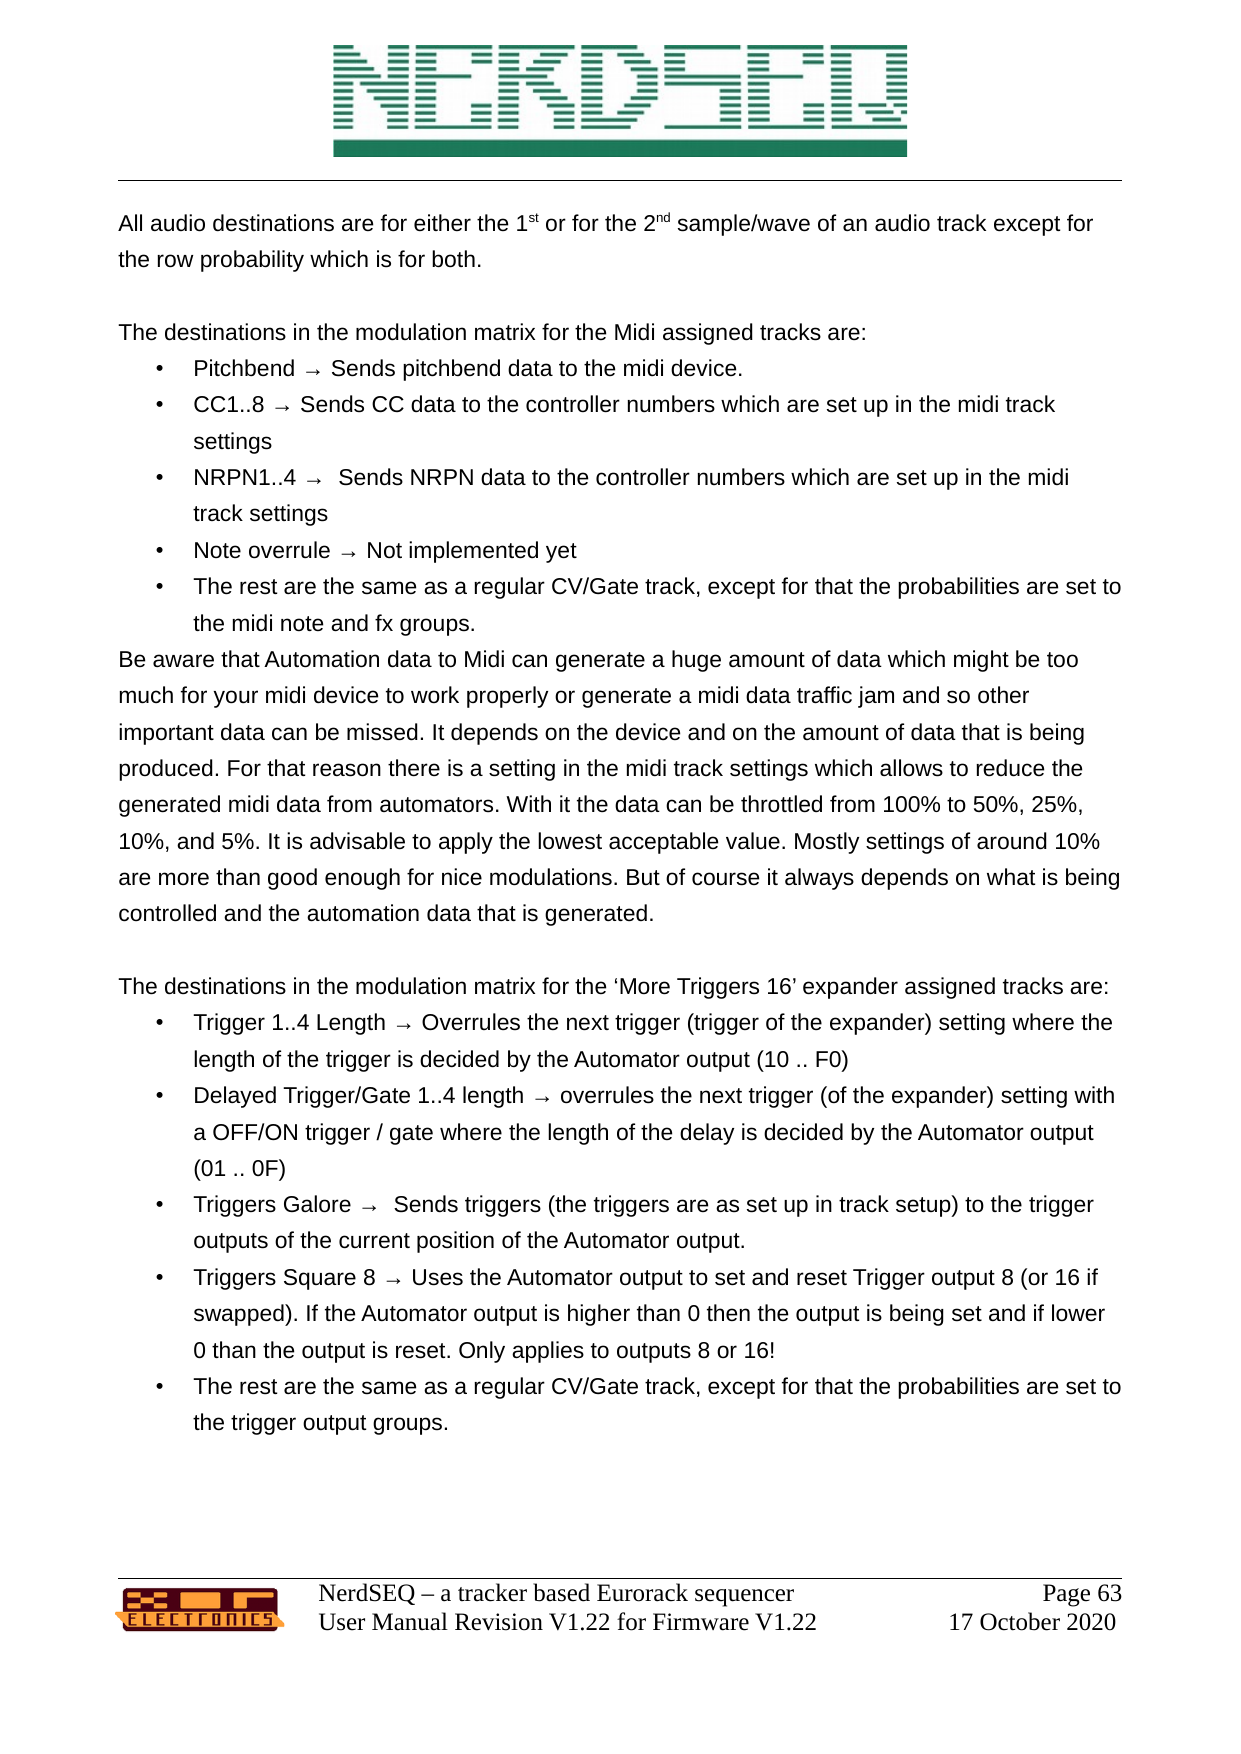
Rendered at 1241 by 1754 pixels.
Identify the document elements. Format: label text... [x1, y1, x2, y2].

list Triggers Square 8 → Uses the Automator output to set and reset Trigger output 8 (or 16 if swapped). If the Automator output is higher than 0 then the output is being set and if lower 0 than the output is reset. Only applies to outputs 8 or 16! [156, 1264, 1122, 1363]
list Triggers Galore → Sends triggers (the triggers are as set up in track setup) to the trigger outputs of the current position of the Automator output. [156, 1191, 1122, 1254]
list The rest are the same as a regular CV/Gate track, except for that the probabilities are set to the trigger output groups. [156, 1373, 1122, 1436]
list The rest are the same as a regular CV/Gate track, except for that the probabilities are set to the midi note and fx groups. [156, 573, 1122, 636]
list Pitchbend → Sends pitchbend data to the midi device. [156, 355, 1122, 381]
text All audio destinations are for either the 1st or for the 2nd sample/wave of an audio track except for the row probability which is for both. [118, 209, 1122, 272]
text Be aware that Automation data to Midi can generate a huge amount of data which might be too much for your midi device to work properly or generate a midi data traffic jam and so other important data can be missed. It depends on the device and on the amount of data that is being produced. For that reason there is a setting in the midi track settings which allows to reduce the generated midi data from automators. With it the data can be throttled from 100% to 50%, 25%, 10%, and 5%. It is advisable to apply the lowest acceptable value. Mostly settings of around 10% are more than good enough for nice modulations. But of course it always depends on what is being controlled and the automation data that is generated. [118, 646, 1122, 927]
list CC1..8 → Sends CC data to the controller numbers which are set up in the midi track settings [156, 391, 1122, 454]
list NRPN1..4 → Sends NRPN data to the controller numbers which are set up in the midi track settings [156, 464, 1122, 527]
picture [115, 1584, 285, 1634]
list Note overrule → Not implemented yet [156, 537, 1122, 563]
list Delayed Trigger/Gate 1..4 length → overrules the next trigger (of the expander) setting with a OFF/ON trigger / gate where the length of the delay is decided by the Automator output (01 .. 0F) [156, 1082, 1122, 1181]
picture [333, 45, 908, 157]
text The destinations in the modulation matrix for the Midi assigned tracks are: [118, 319, 1122, 345]
list Trigger 1..4 Length → Overrules the next trigger (trigger of the expander) setting where the length of the trigger is decided by the Automator output (10 .. F0) [156, 1009, 1122, 1072]
text The destinations in the modulation matrix for the ‘More Triggers 16’ expander assigned tracks are: [118, 973, 1122, 999]
